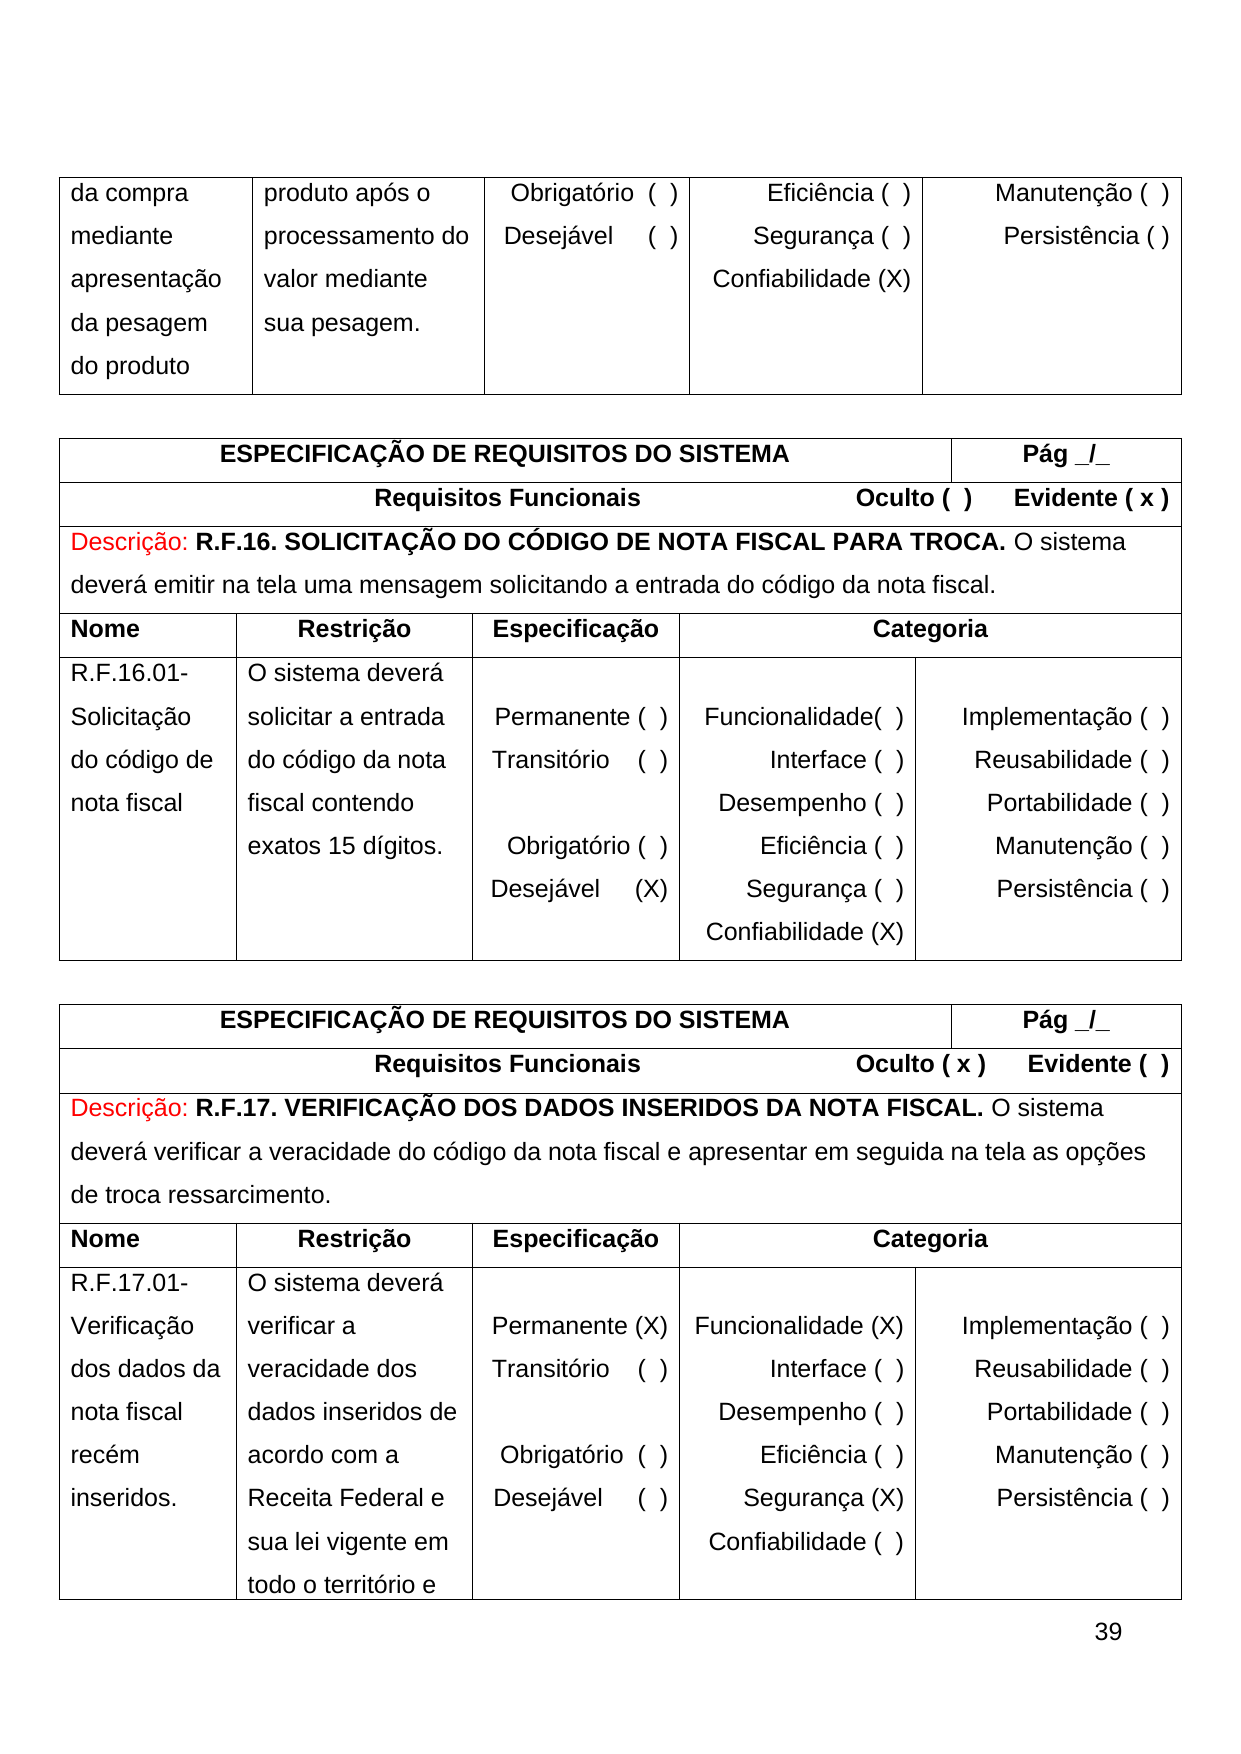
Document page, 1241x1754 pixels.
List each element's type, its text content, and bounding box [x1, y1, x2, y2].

table_cell R.F.17.01- Verificação dos dados da nota fiscal recém inseridos. [60, 1268, 236, 1598]
table_header Pág _/_ [952, 1005, 1181, 1048]
table_cell Manutenção ( ) Persistência ( ) [923, 178, 1181, 394]
table_cell Categoria [680, 1224, 1181, 1267]
table_cell Permanente ( ) Transitório ( ) Obrigatório ( ) Desejável (X) [473, 658, 679, 960]
table_cell Permanente (X) Transitório ( ) Obrigatório ( ) Desejável ( ) [473, 1268, 679, 1598]
table_cell R.F.16.01- Solicitação do código de nota fiscal [60, 658, 236, 960]
table_cell Especificação [473, 614, 679, 657]
table_cell produto após o processamento do valor mediante sua pesagem. [253, 178, 484, 394]
table_cell Funcionalidade( ) Interface ( ) Desempenho ( ) Eficiência ( ) Segurança ( ) Confiabilidade (X) [680, 658, 915, 960]
table_cell da compra mediante apresentação da pesagem do produto [60, 178, 252, 394]
table_cell Funcionalidade (X) Interface ( ) Desempenho ( ) Eficiência ( ) Segurança (X) Confiabilidade ( ) [680, 1268, 915, 1598]
table_cell Especificação [473, 1224, 679, 1267]
table_cell Nome [60, 614, 236, 657]
table_header ESPECIFICAÇÃO DE REQUISITOS DO SISTEMA [60, 439, 951, 482]
table_cell Descrição: R.F.17. VERIFICAÇÃO DOS DADOS INSERIDOS DA NOTA FISCAL. O sistema deverá verificar a veracidade do código da nota fiscal e apresentar em seguida na tela as opções de troca ressarcimento. [60, 1094, 1181, 1223]
table_cell Categoria [680, 614, 1181, 657]
table_cell Implementação ( ) Reusabilidade ( ) Portabilidade ( ) Manutenção ( ) Persistência ( ) [916, 1268, 1181, 1598]
table_cell Implementação ( ) Reusabilidade ( ) Portabilidade ( ) Manutenção ( ) Persistência ( ) [916, 658, 1181, 960]
table_cell O sistema deverá verificar a veracidade dos dados inseridos de acordo com a Receita Federal e sua lei vigente em todo o território e [237, 1268, 472, 1598]
table_cell Obrigatório ( ) Desejável ( ) [485, 178, 689, 394]
table_cell Restrição [237, 614, 472, 657]
table_cell O sistema deverá solicitar a entrada do código da nota fiscal contendo exatos 15 dígitos. [237, 658, 472, 960]
table_cell Nome [60, 1224, 236, 1267]
table_cell Requisitos Funcionais Oculto ( x ) Evidente ( ) [60, 1049, 1181, 1092]
table_cell Requisitos Funcionais Oculto ( ) Evidente ( x ) [60, 483, 1181, 526]
table_header ESPECIFICAÇÃO DE REQUISITOS DO SISTEMA [60, 1005, 951, 1048]
table_cell Eficiência ( ) Segurança ( ) Confiabilidade (X) [690, 178, 922, 394]
table_cell Descrição: R.F.16. SOLICITAÇÃO DO CÓDIGO DE NOTA FISCAL PARA TROCA. O sistema deverá emitir na tela uma mensagem solicitando a entrada do código da nota fiscal. [60, 527, 1181, 613]
table_header Pág _/_ [952, 439, 1181, 482]
table_cell Restrição [237, 1224, 472, 1267]
